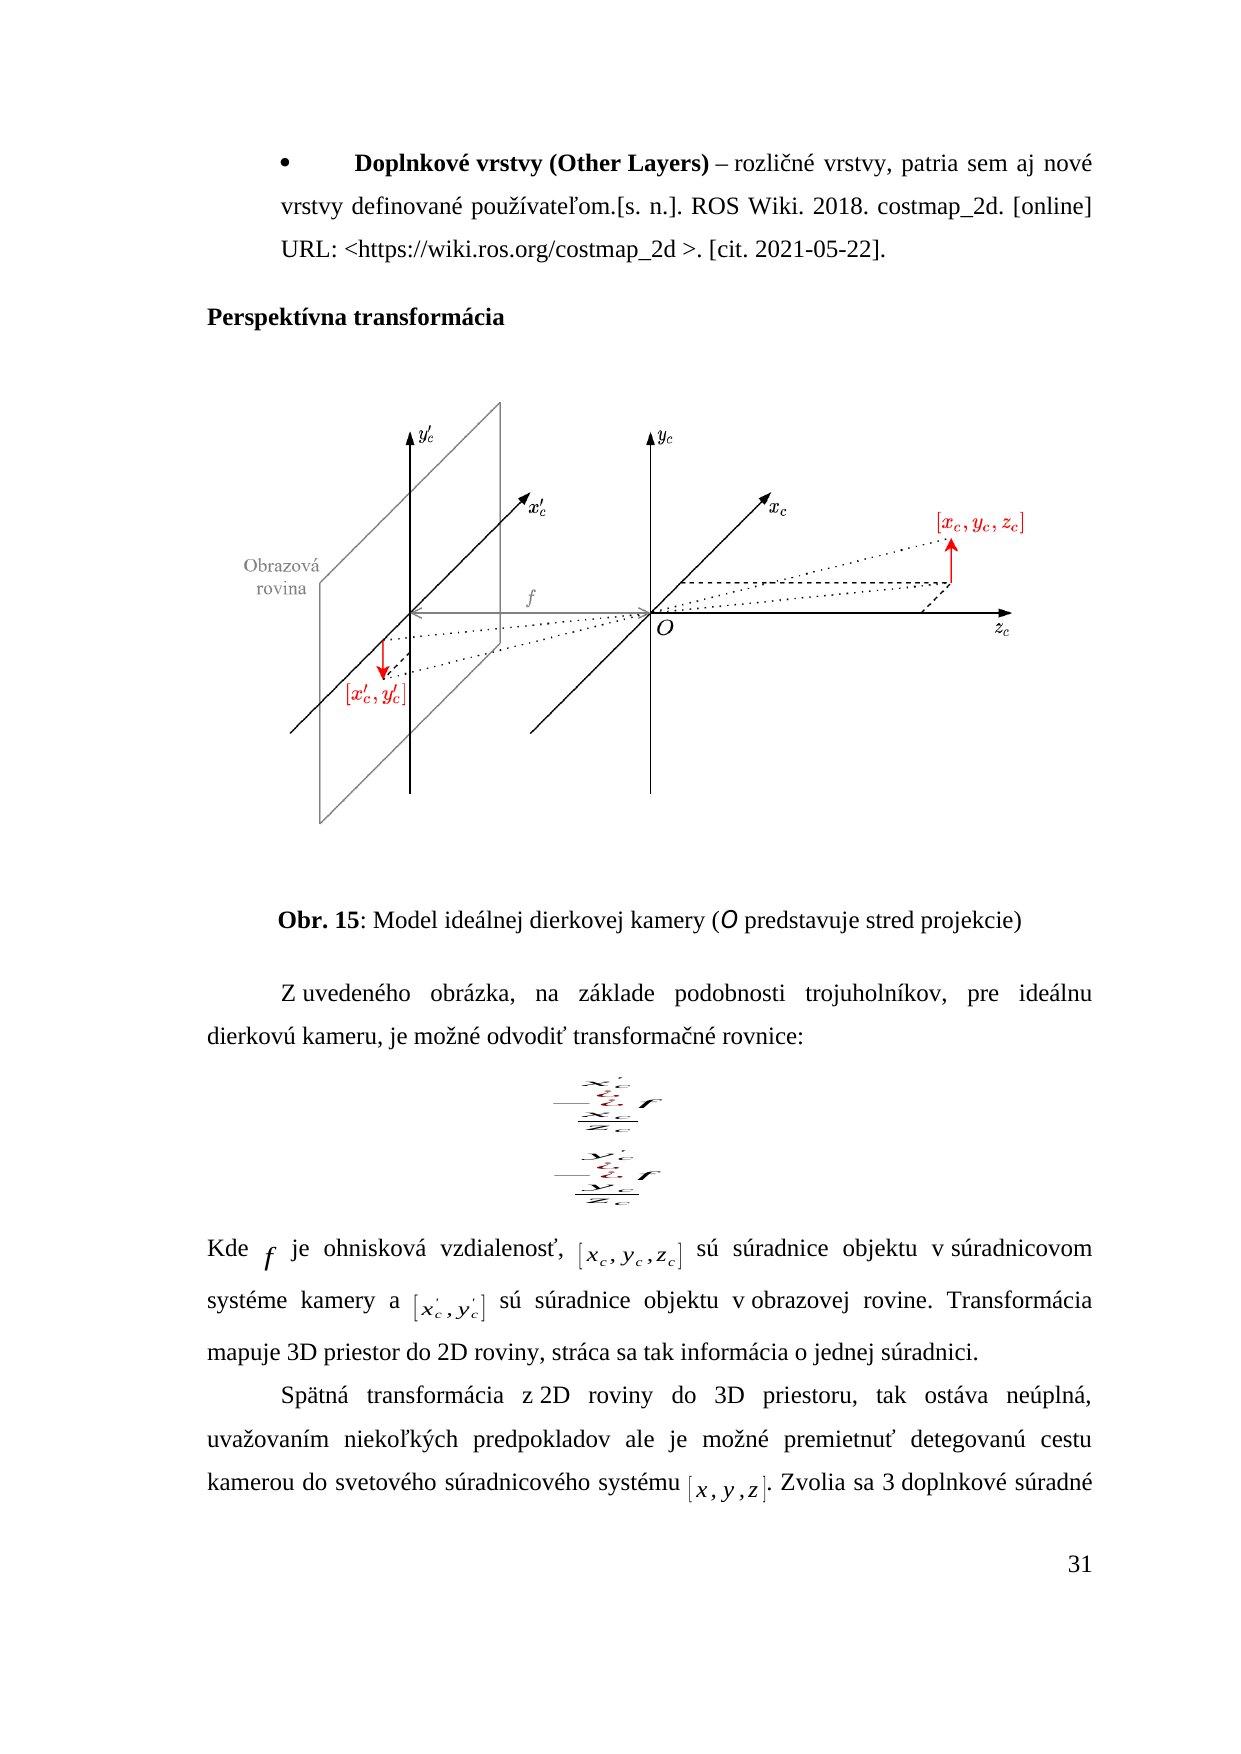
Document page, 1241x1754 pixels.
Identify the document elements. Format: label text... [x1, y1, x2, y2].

text Obr. 15: Model ideálnej dierkovej kamery (O predstavuje stred projekcie) [207, 902, 1092, 936]
text Z uvedeného obrázka, na základe podobnosti trojuholníkov, pre ideálnu dierkovú kameru, je možné odvodiť transformačné rovnice: [207, 978, 1092, 1049]
text Kde je ohnisková vzdialenosť, sú súradnice objektu v súradnicovom systéme kamery a sú súradnice objektu v obrazovej rovine. Transformácia mapuje 3D priestor do 2D roviny, stráca sa tak informácia o jednej súradnici. [207, 1233, 1092, 1366]
subtitle Perspektívna transformácia [207, 302, 1092, 331]
table_header [1004, 1064, 1093, 1233]
table_header [207, 1064, 1004, 1233]
list Doplnkové vrstvy (Other Layers) – rozličné vrstvy, patria sem aj nové vrstvy definované používateľom.[8] [281, 148, 1092, 263]
text Spätná transformácia z 2D roviny do 3D priestoru, tak ostáva neúplná, uvažovaním niekoľkých predpokladov ale je možné premietnuť detegovanú cestu kamerou do svetového súradnicového systému . Zvolia sa 3 doplnkové súradné systémy: súradný systém obrazovej roviny , súradný systém kamery a súradný systém naň natočený . Predpokladá sa, že kamera je umiestnená v známej výške so známym sklonom smerom na cestu . Ďalej sa predpokladá, že cesta je rovná, teda sa predpokladá, že všetky body na ceste majú rovnakú súradnicu, to znamená, že súradnica je potom závislá len od súradnice . [207, 1381, 1092, 1504]
